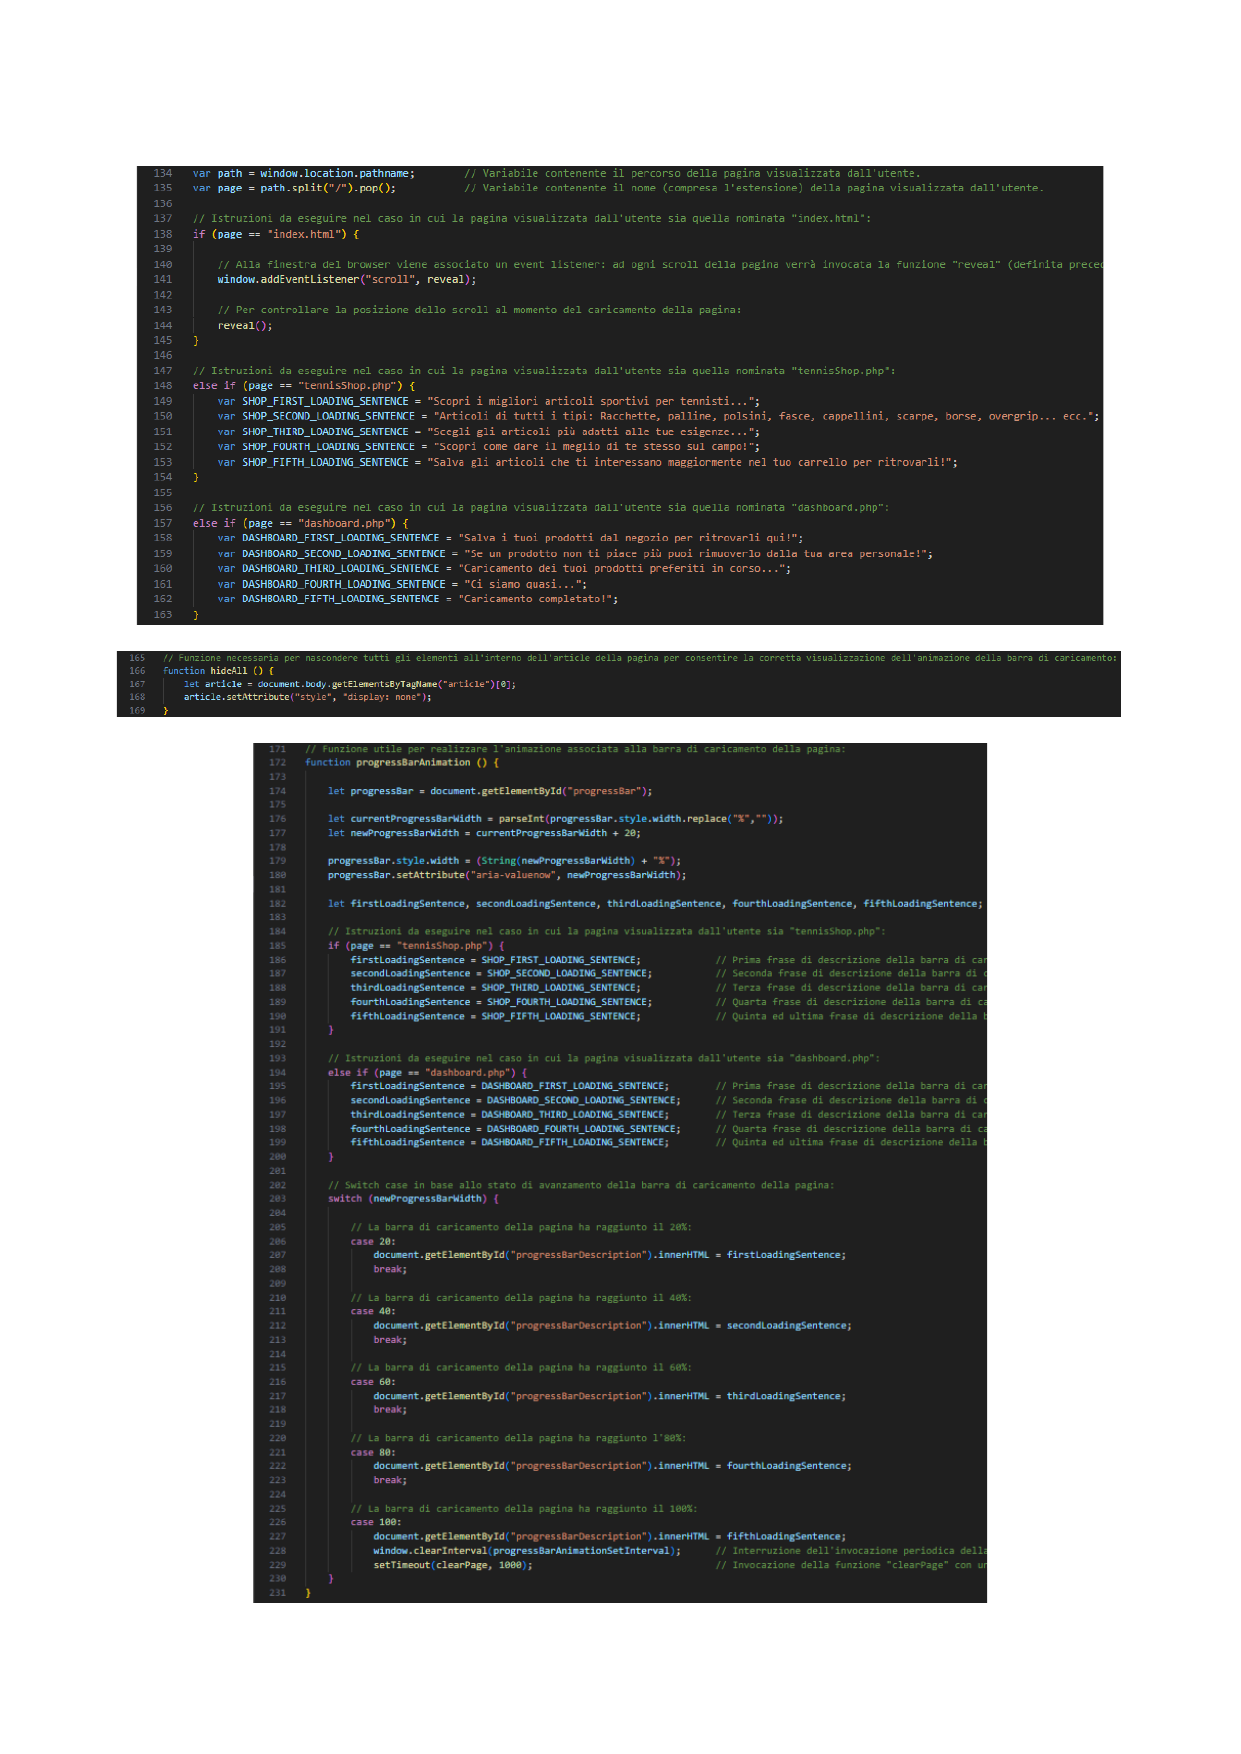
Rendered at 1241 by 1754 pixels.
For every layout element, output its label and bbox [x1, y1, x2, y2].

picture [116, 651, 1121, 717]
picture [253, 743, 988, 1603]
picture [136, 166, 1104, 625]
